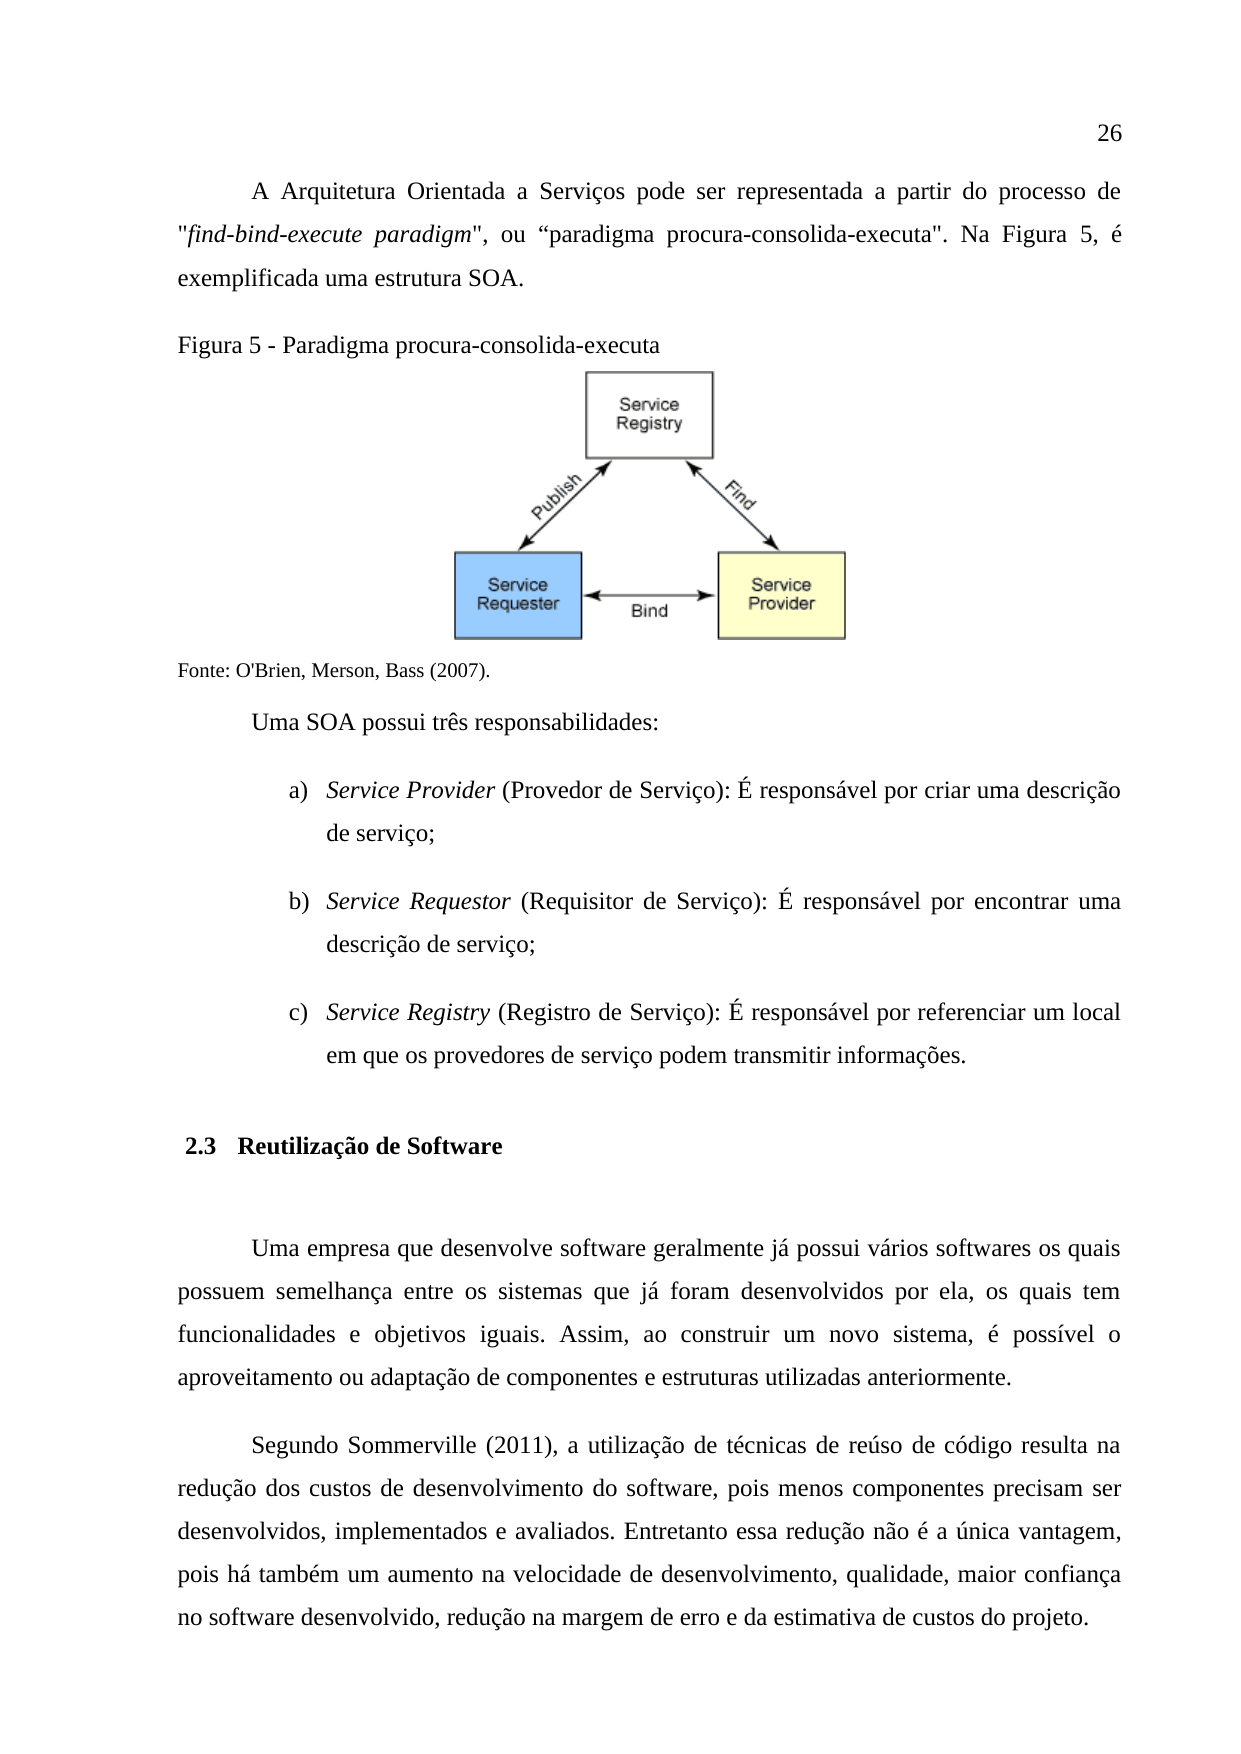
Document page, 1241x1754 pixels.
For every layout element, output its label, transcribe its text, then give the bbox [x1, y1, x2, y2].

list Reutilização de Software [185, 1131, 1122, 1160]
text Fonte: O'Brien, Merson, Bass (2007). [177, 658, 1122, 682]
text Uma empresa que desenvolve software geralmente já possui vários softwares os quais possuem semelhança entre os sistemas que já foram desenvolvidos por ela, os quais tem funcionalidades e objetivos iguais. Assim, ao construir um novo sistema, é possível o aproveitamento ou adaptação de componentes e estruturas utilizadas anteriormente. [177, 1233, 1122, 1391]
list Service Requestor (Requisitor de Serviço): É responsável por encontrar uma descrição de serviço; [288, 886, 1122, 958]
list Service Provider (Provedor de Serviço): É responsável por criar uma descrição de serviço; [288, 775, 1122, 847]
text Figura 5 - Paradigma procura-consolida-executa [177, 331, 1122, 359]
text Segundo Sommerville (2011), a utilização de técnicas de reúso de código resulta na redução dos custos de desenvolvimento do software, pois menos componentes precisam ser desenvolvidos, implementados e avaliados. Entretanto essa redução não é a única vantagem, pois há também um aumento na velocidade de desenvolvimento, qualidade, maior confiança no software desenvolvido, redução na margem de erro e da estimativa de custos do projeto. [177, 1430, 1122, 1631]
list Service Registry (Registro de Serviço): É responsável por referenciar um local em que os provedores de serviço podem transmitir informações. [288, 997, 1122, 1069]
text Uma SOA possui três responsabilidades: [177, 707, 1122, 736]
picture [453, 371, 846, 640]
text A Arquitetura Orientada a Serviços pode ser representada a partir do processo de "find-bind-execute paradigm", ou “paradigma procura-consolida-executa". Na Figura 5, é exemplificada uma estrutura SOA. [177, 176, 1122, 291]
